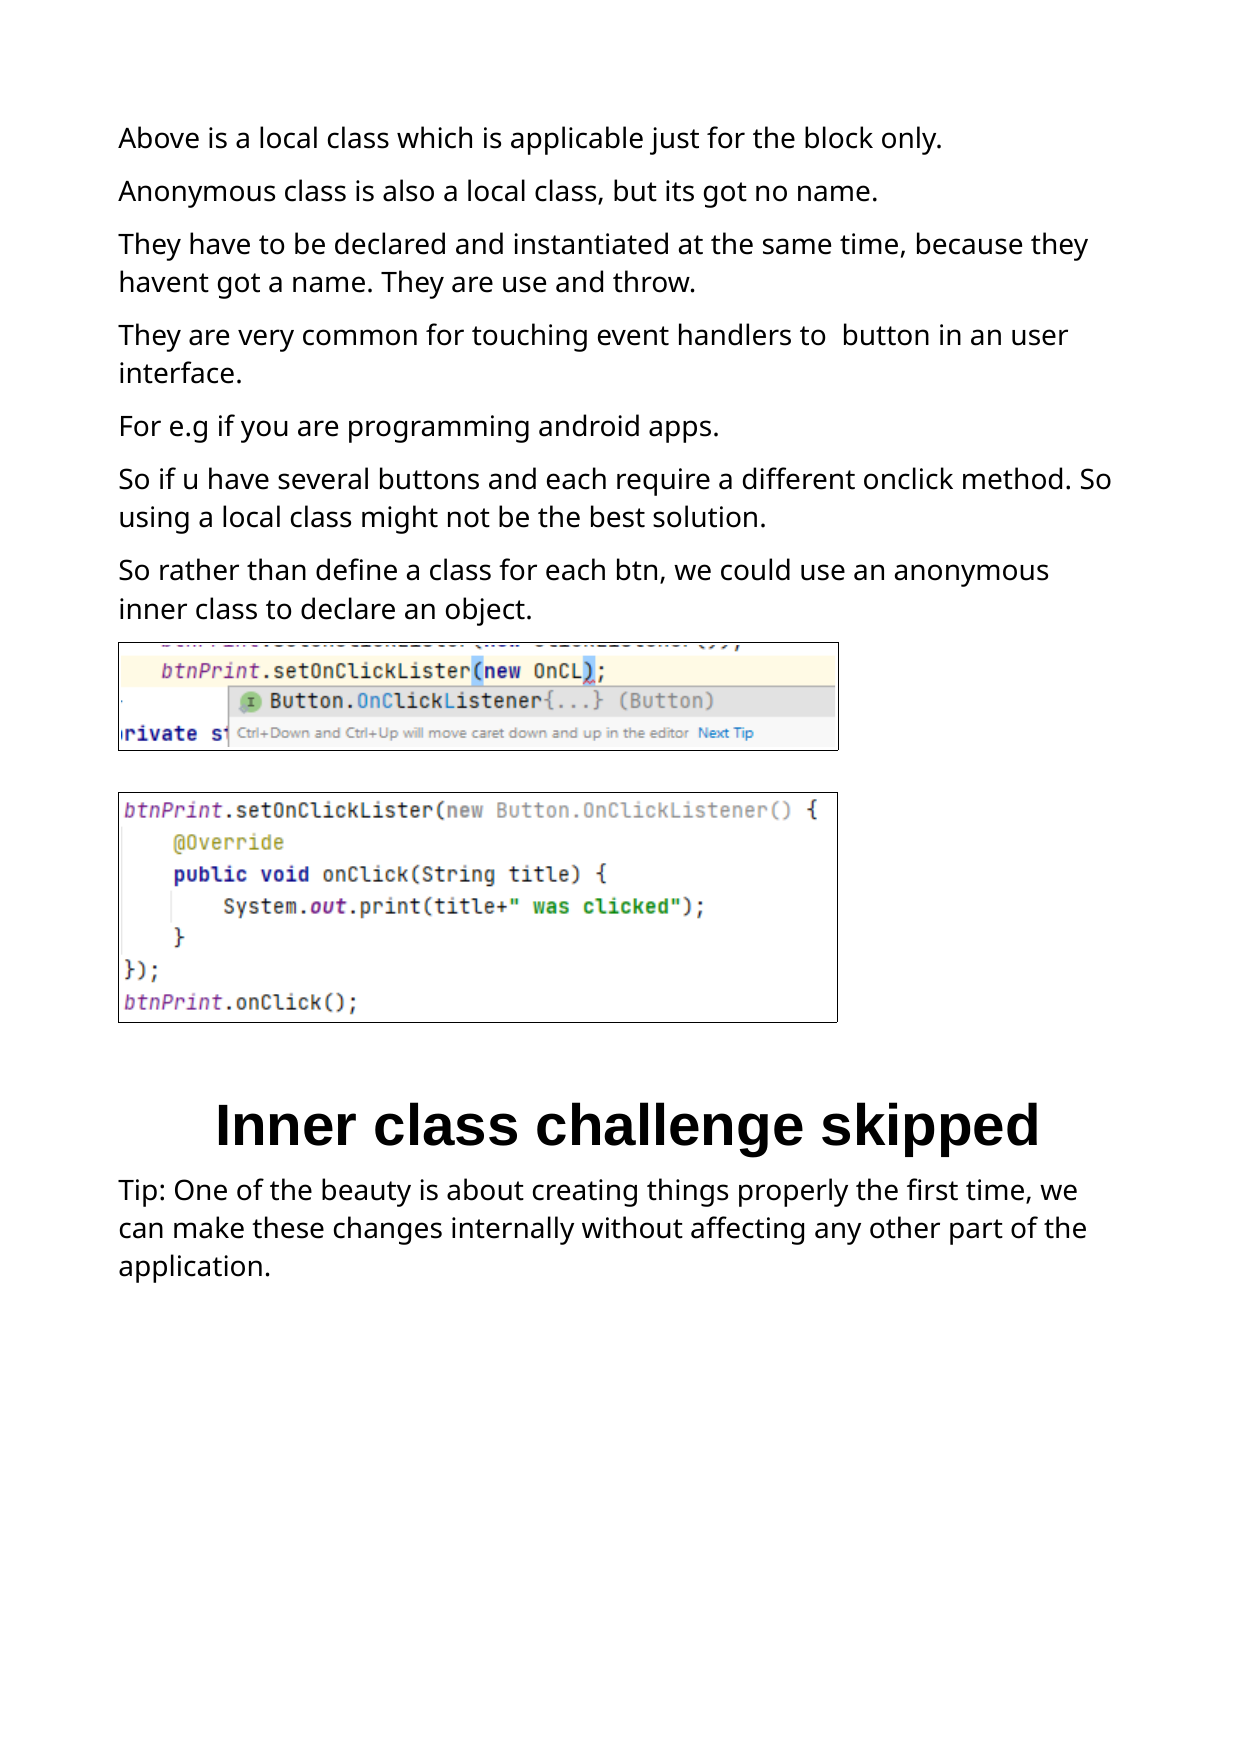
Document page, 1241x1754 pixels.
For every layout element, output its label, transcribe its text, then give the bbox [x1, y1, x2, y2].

text For e.g if you are programming android apps. [118, 406, 1122, 445]
title Inner class challenge skipped [118, 1090, 1122, 1157]
text So if u have several buttons and each require a different onclick method. So using a local class might not be the best solution. [118, 459, 1122, 536]
text They are very common for touching event handlers to button in an user interface. [118, 315, 1122, 392]
picture [121, 645, 836, 747]
text They have to be declared and instantiated at the same time, because they havent got a name. They are use and throw. [118, 224, 1122, 301]
text Tip: One of the beauty is about creating things properly the first time, we can make these changes internally without affecting any other part of the application. [118, 1170, 1122, 1285]
text So rather than define a class for each btn, we could use an anonymous inner class to declare an object. [118, 551, 1122, 627]
picture [121, 795, 834, 1019]
text Anonymous class is also a local class, but its got no name. [118, 171, 1122, 209]
text Above is a local class which is applicable just for the block only. [118, 118, 1122, 156]
